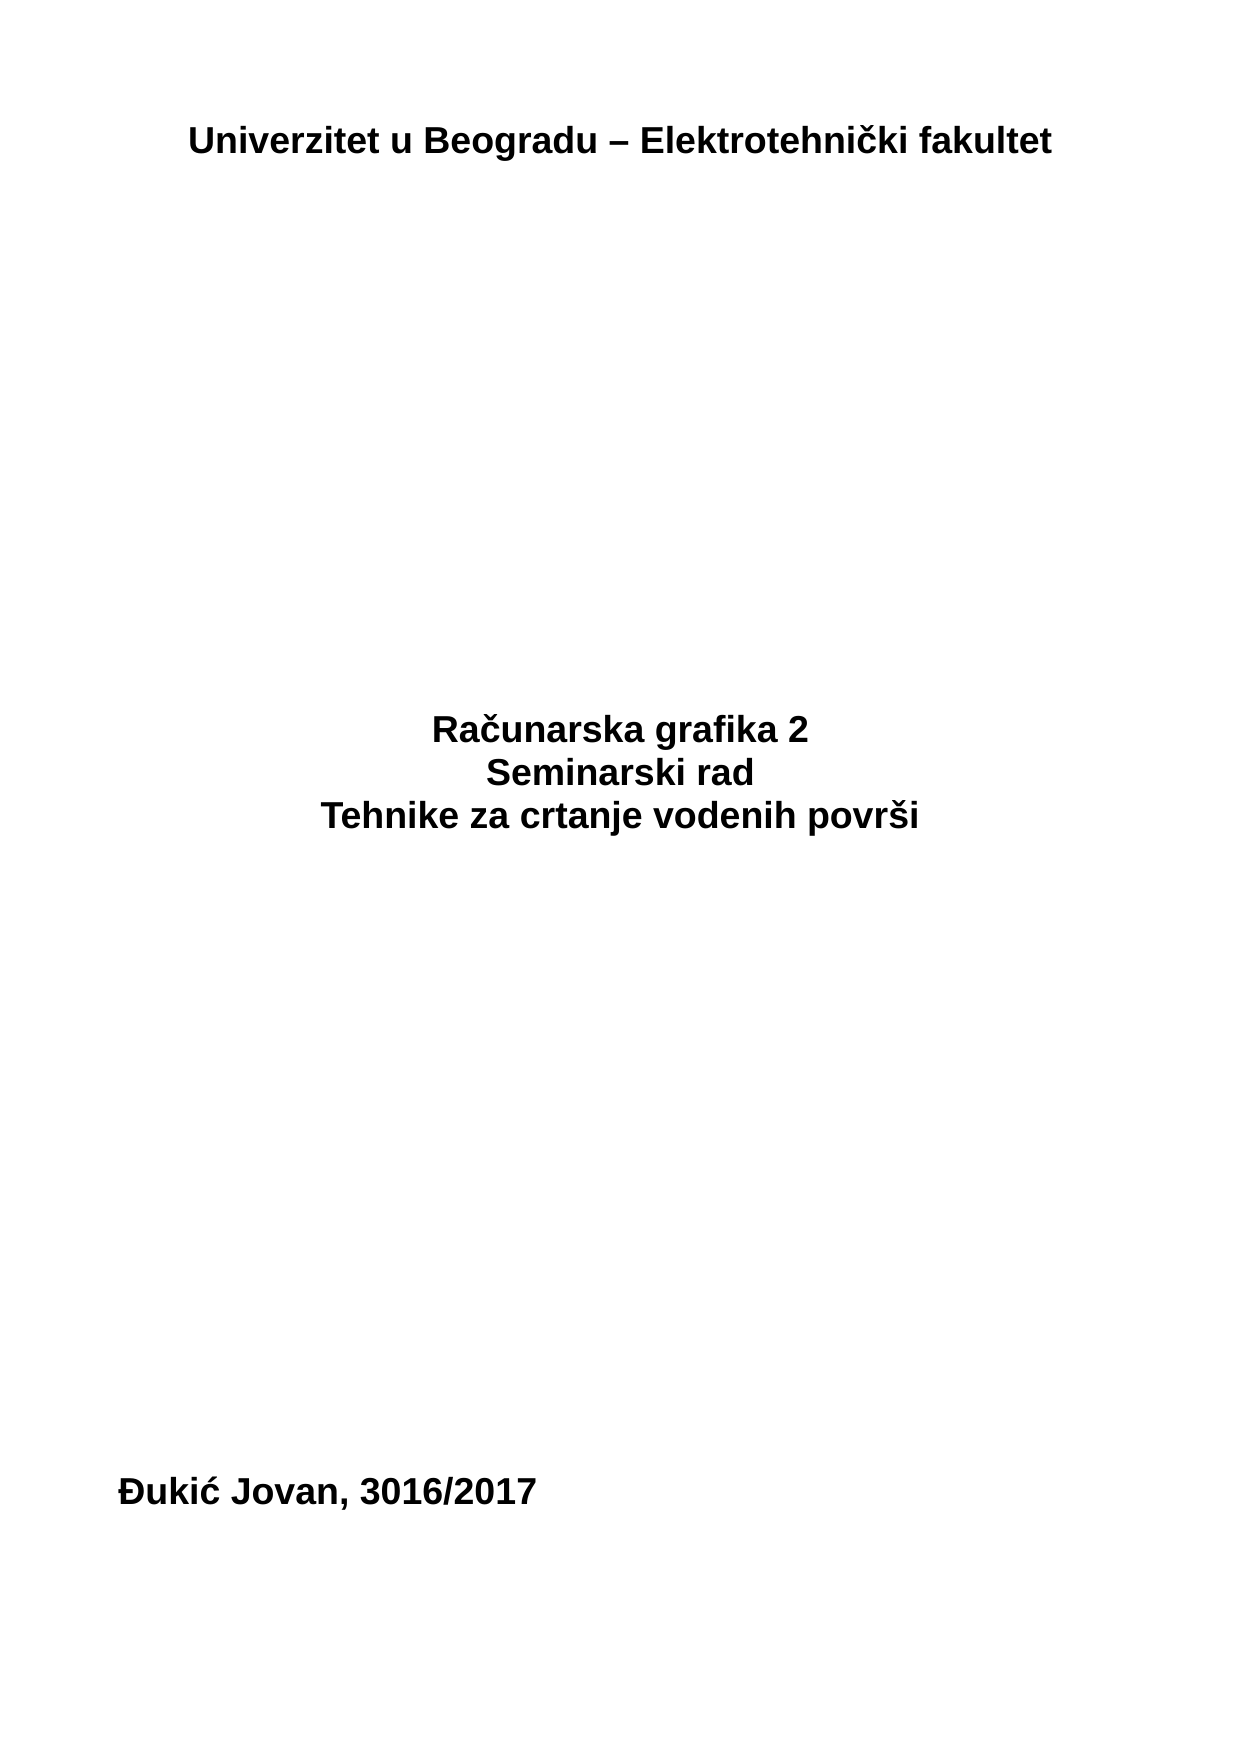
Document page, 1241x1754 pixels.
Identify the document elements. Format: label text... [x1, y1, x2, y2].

text Univerzitet u Beogradu – Elektrotehnički fakultet [118, 118, 1122, 161]
text Računarska grafika 2 [118, 707, 1122, 751]
text Tehnike za crtanje vodenih površi [118, 794, 1122, 837]
text Seminarski rad [118, 751, 1122, 794]
text Đukić Jovan, 3016/2017 [118, 1469, 1122, 1512]
